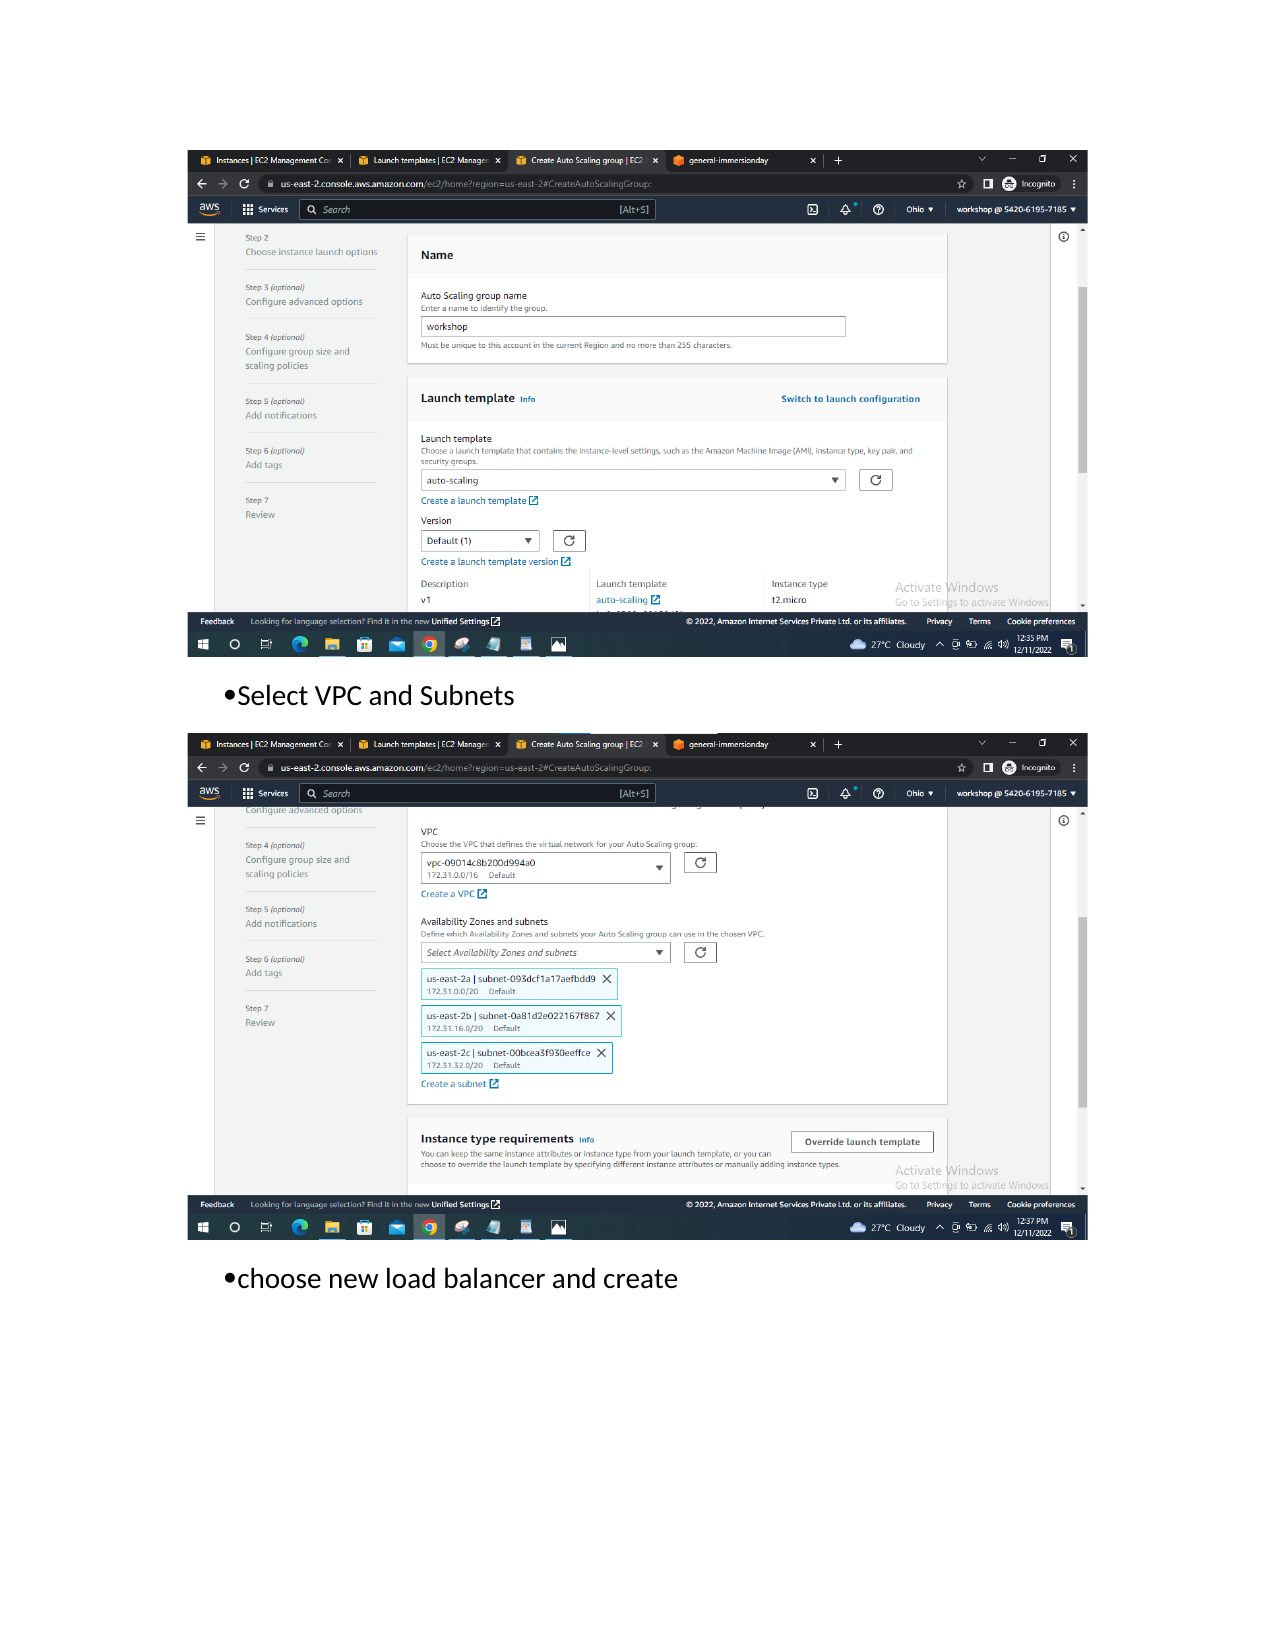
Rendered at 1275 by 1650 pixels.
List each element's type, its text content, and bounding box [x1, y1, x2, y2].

list Select VPC and Subnets [225, 677, 1087, 713]
list choose new load balancer and create [225, 1261, 1087, 1296]
